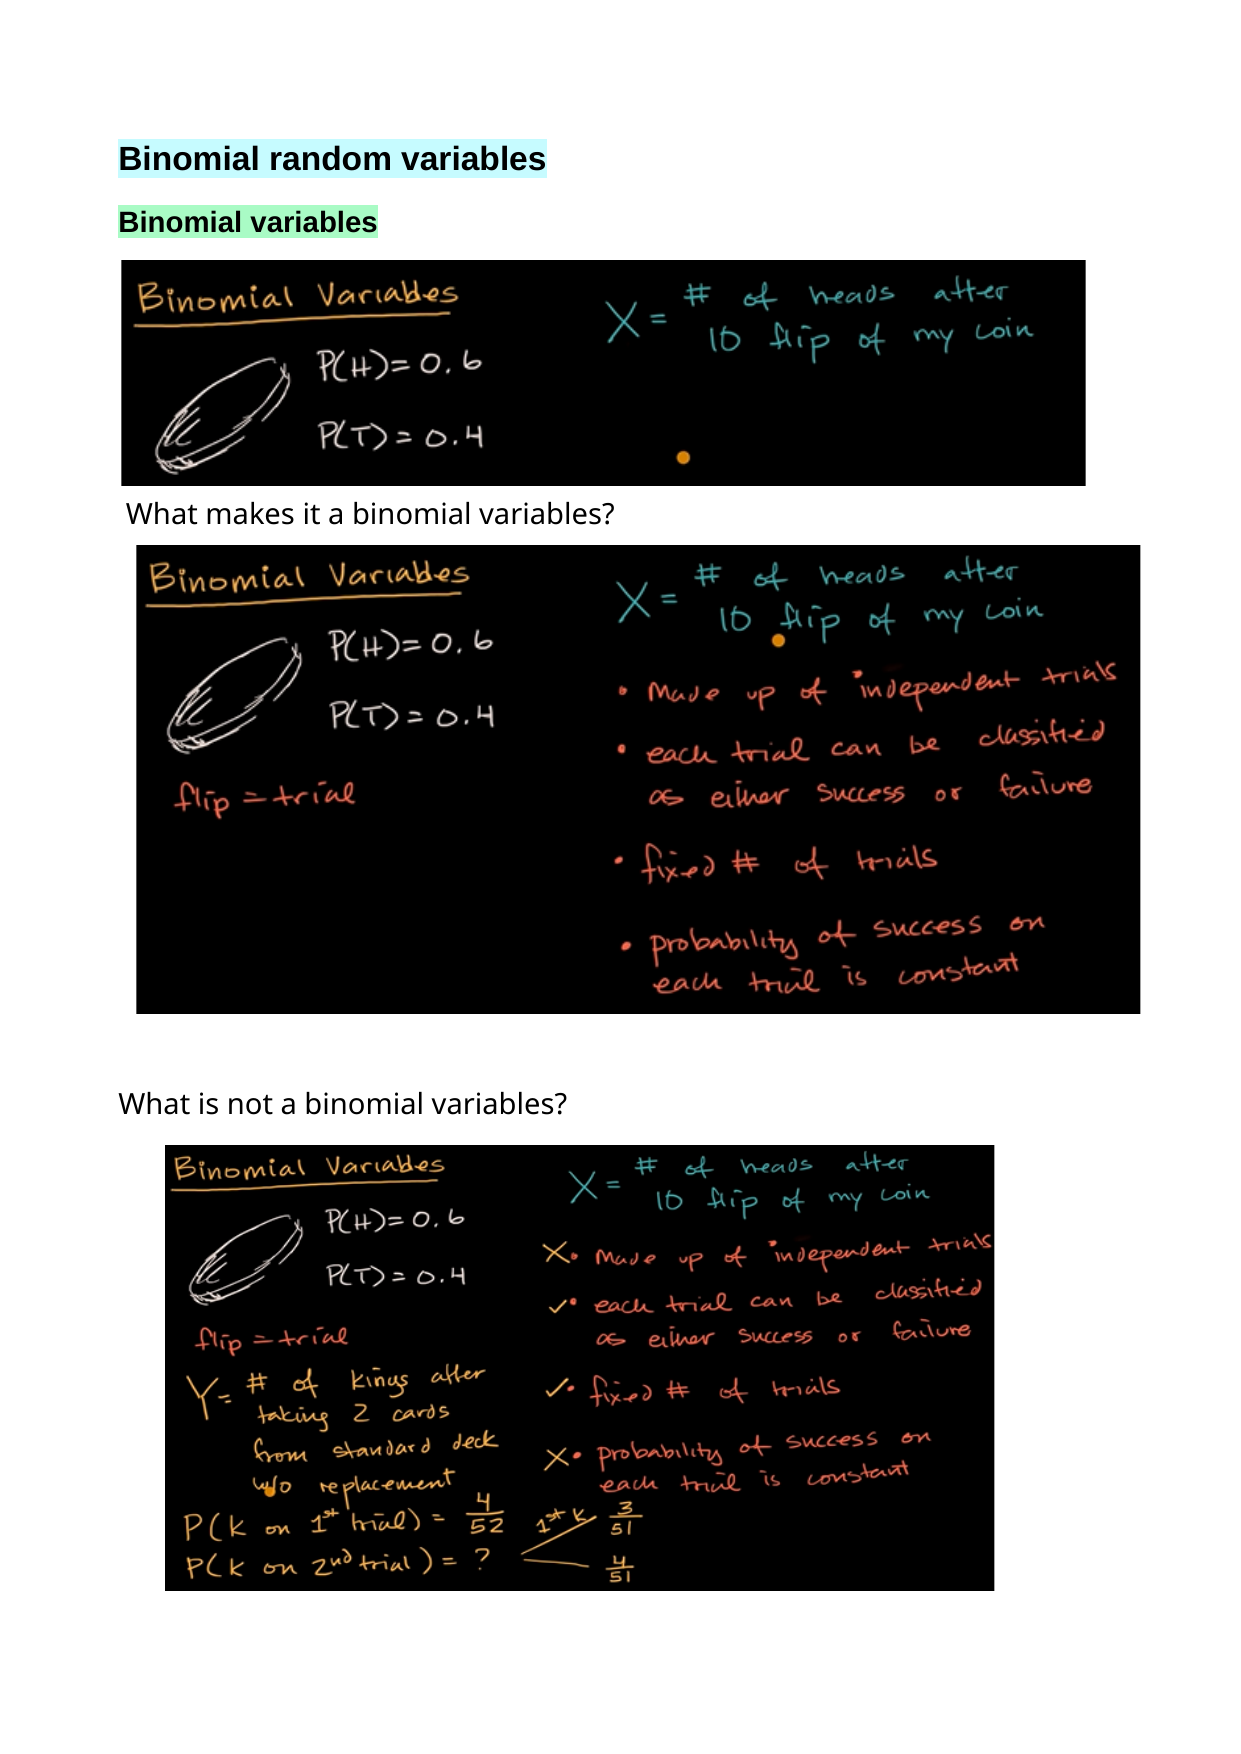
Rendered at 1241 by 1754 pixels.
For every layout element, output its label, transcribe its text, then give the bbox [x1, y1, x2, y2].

subtitle Binomial random variables [547, 139, 1122, 178]
subtitle Binomial variables [378, 205, 1122, 238]
picture [136, 545, 1141, 1014]
text What is not a binomial variables? [118, 1083, 1122, 1123]
text What makes it a binomial variables? [118, 251, 1122, 533]
picture [121, 260, 1086, 486]
picture [165, 1145, 995, 1591]
